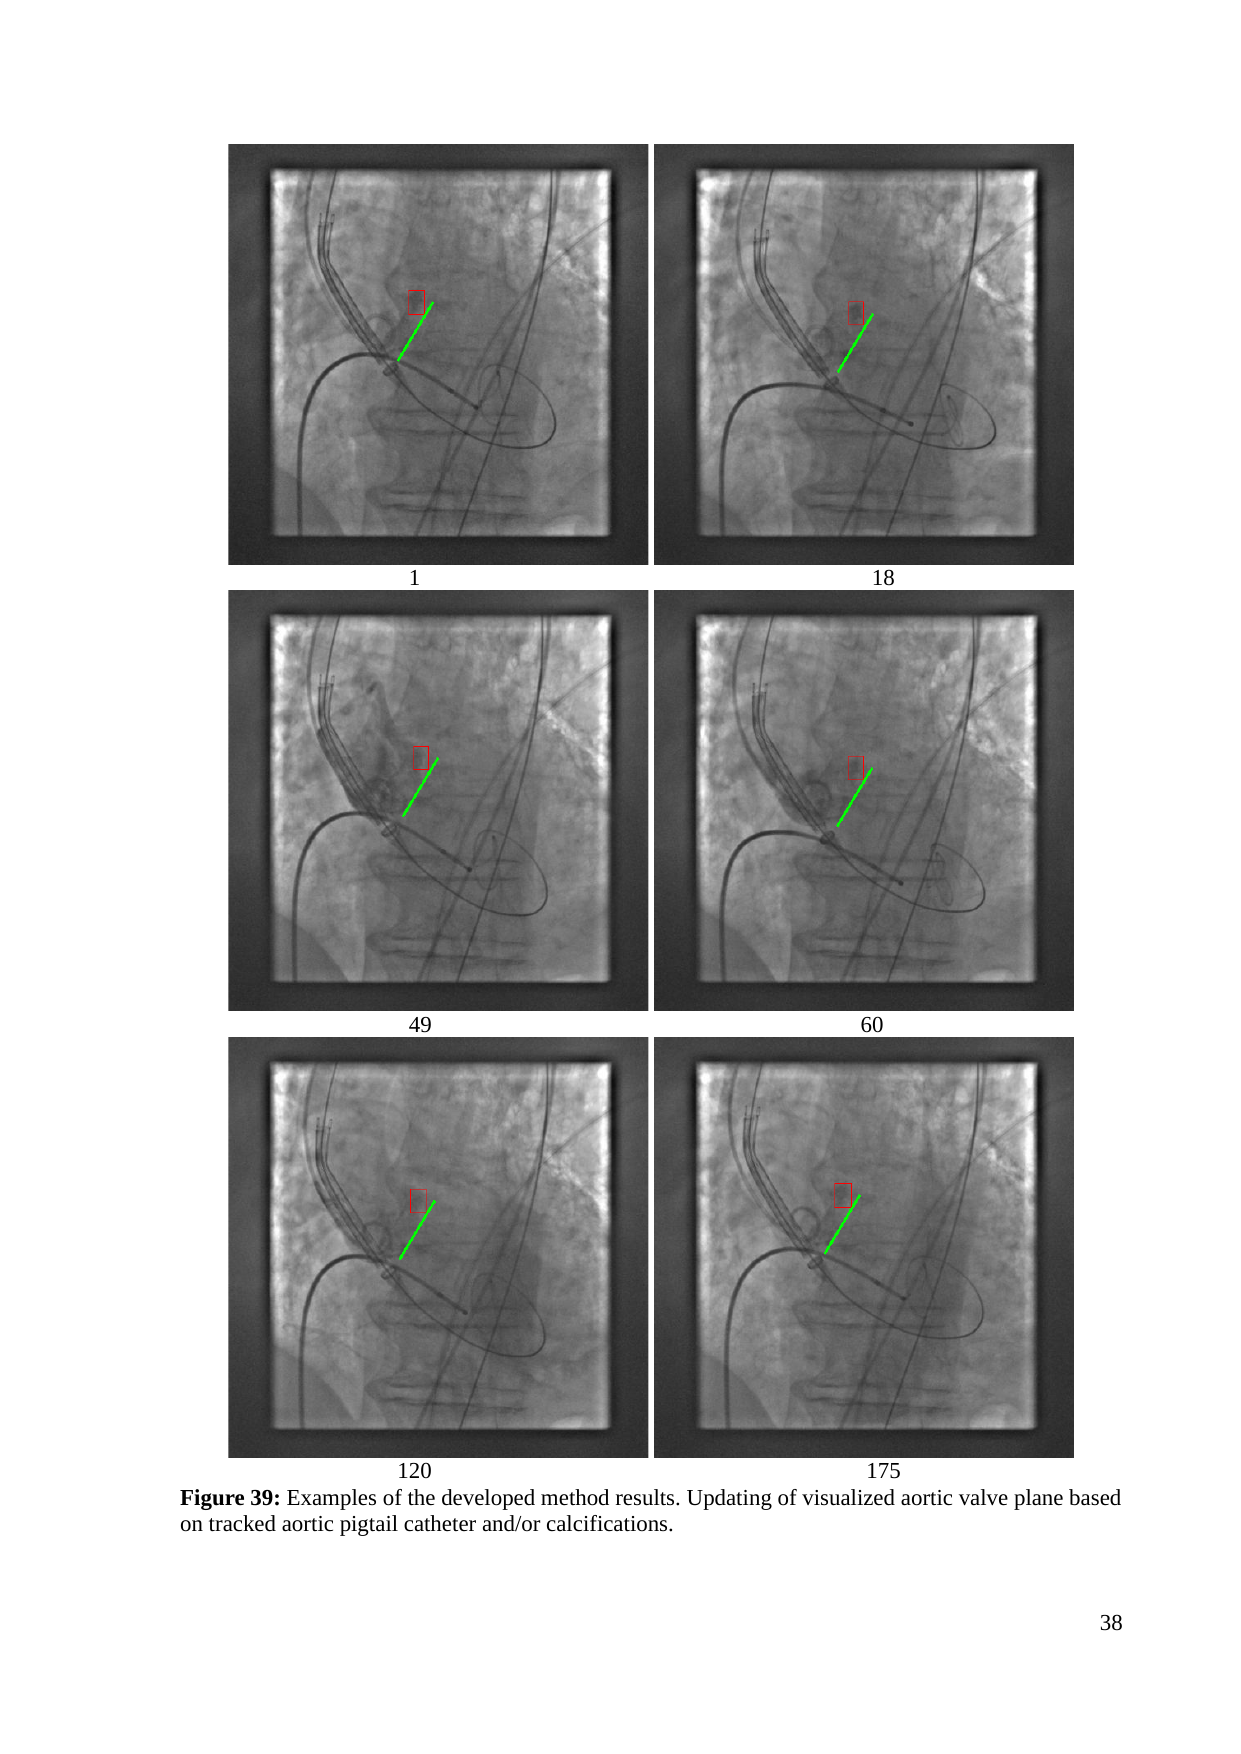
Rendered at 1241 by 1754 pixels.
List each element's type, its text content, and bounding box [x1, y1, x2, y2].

picture [654, 144, 1074, 565]
picture [654, 590, 1074, 1011]
table_header 1 18 49 60 120 175 [180, 145, 1122, 1483]
table_cell Figure 39: Examples of the developed method results. Updating of visualized aortic valve plane based on tracked aortic pigtail catheter and/or calcifications. [180, 1484, 1122, 1536]
picture [228, 1037, 649, 1458]
picture [228, 590, 649, 1011]
picture [228, 144, 649, 565]
picture [654, 1037, 1074, 1458]
